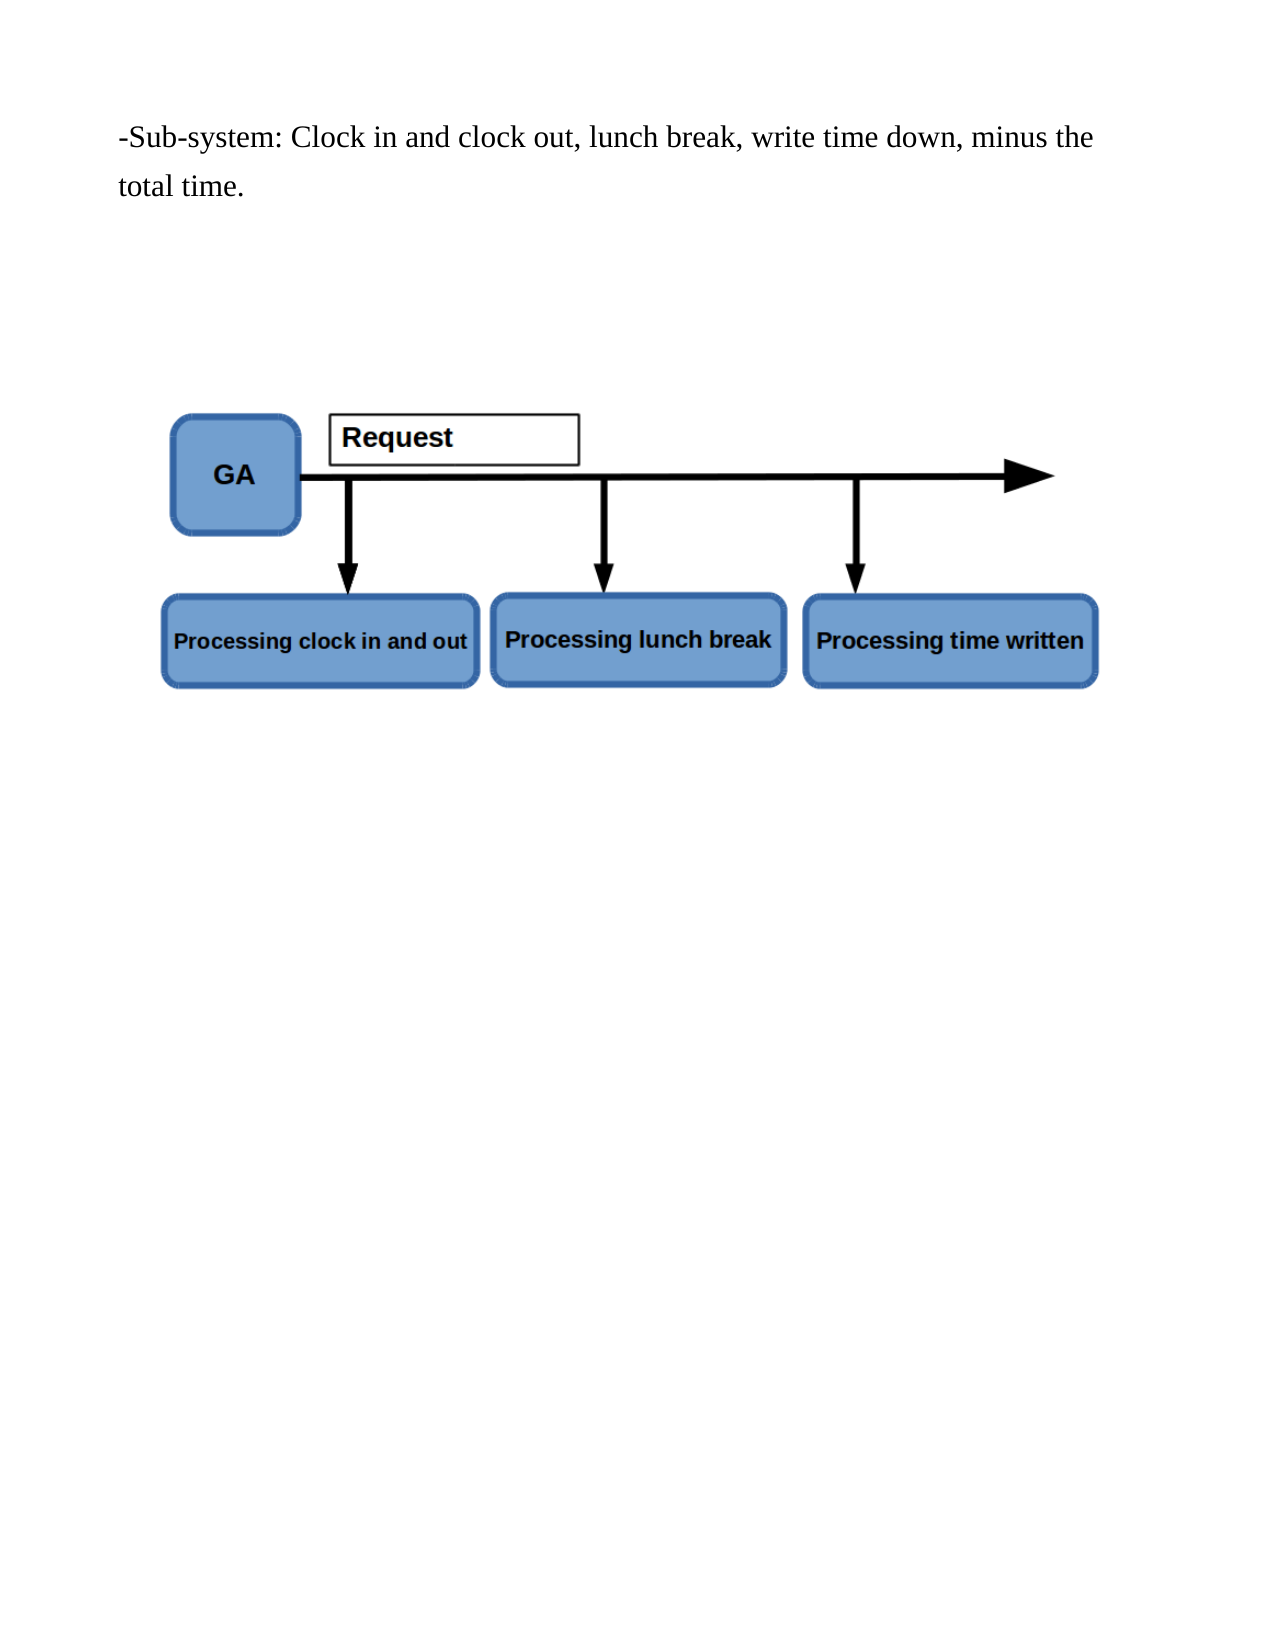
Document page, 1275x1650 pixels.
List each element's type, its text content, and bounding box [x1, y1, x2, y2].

text -Sub-system: Clock in and clock out, lunch break, write time down, minus the total time. [118, 118, 1157, 204]
picture [97, 209, 1255, 1104]
